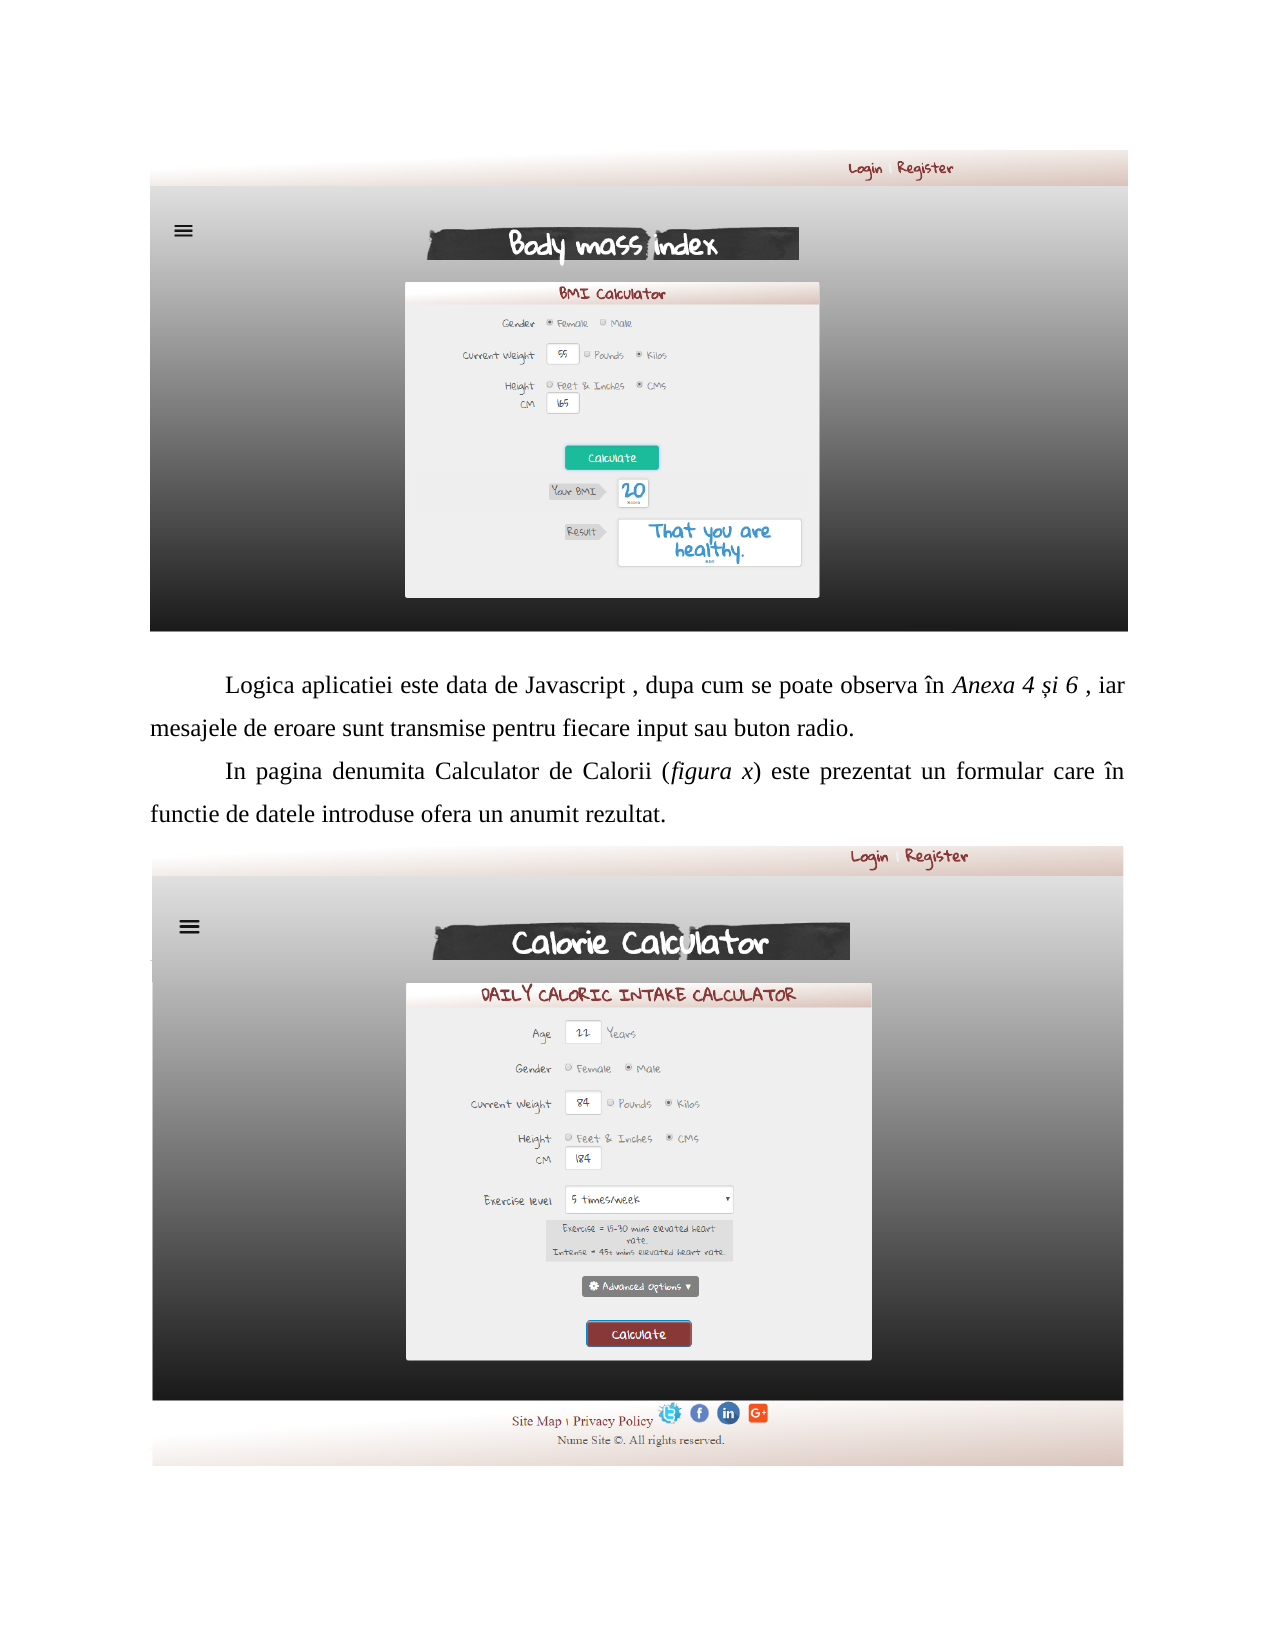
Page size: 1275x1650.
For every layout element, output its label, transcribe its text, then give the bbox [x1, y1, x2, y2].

picture [150, 846, 1124, 1466]
text Logica aplicatiei este data de Javascript , dupa cum se poate observa în Anexa 4 și 6 , iar mesajele de eroare sunt transmise pentru fiecare input sau buton radio. [150, 670, 1125, 742]
picture [150, 150, 1128, 632]
text In pagina denumita Calculator de Calorii (figura x) este prezentat un formular care în functie de datele introduse ofera un anumit rezultat. [150, 756, 1125, 828]
